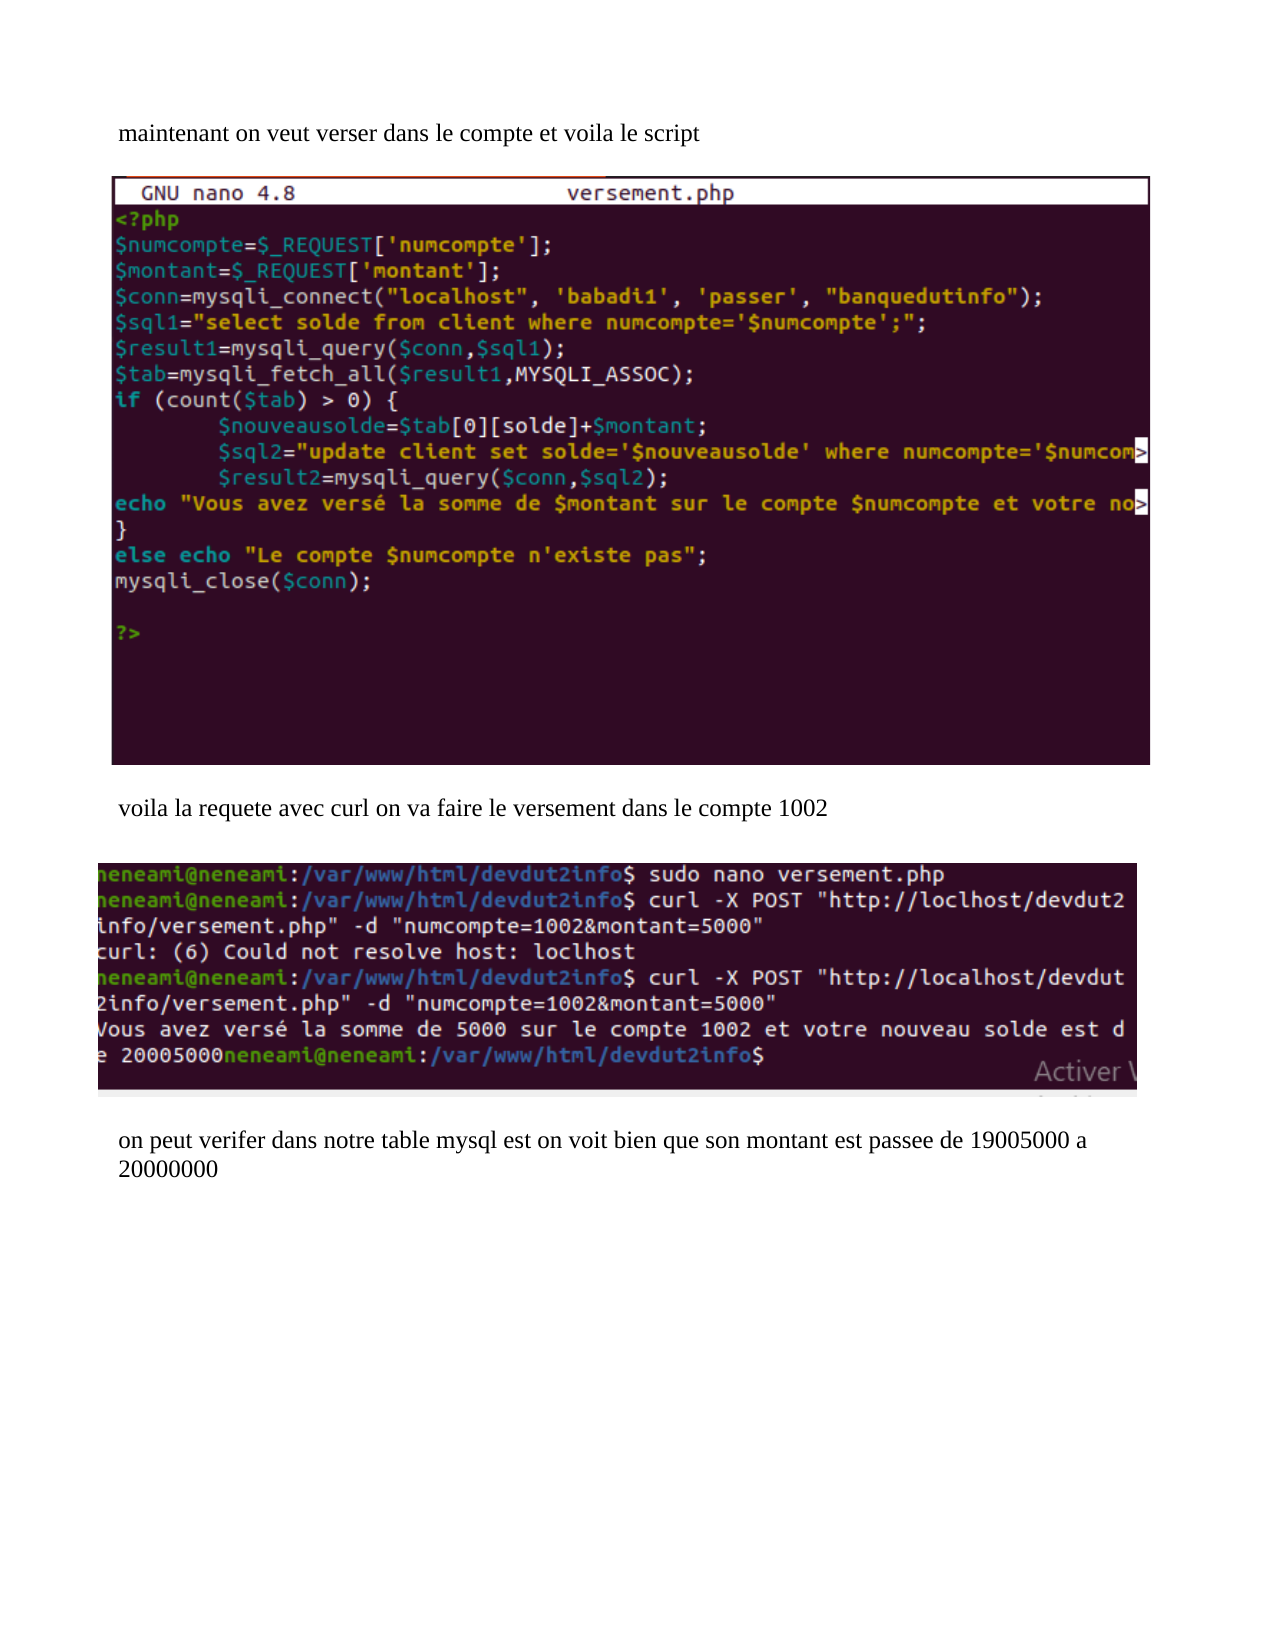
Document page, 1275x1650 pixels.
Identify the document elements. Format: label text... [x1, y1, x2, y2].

picture [111, 176, 1151, 765]
text voila la requete avec curl on va faire le versement dans le compte 1002 [118, 793, 1157, 1125]
text maintenant on veut verser dans le compte et voila le script [118, 118, 1157, 793]
picture [98, 863, 1137, 1097]
text on peut verifer dans notre table mysql est on voit bien que son montant est passee de 19005000 a 20000000 [118, 1125, 1157, 1183]
